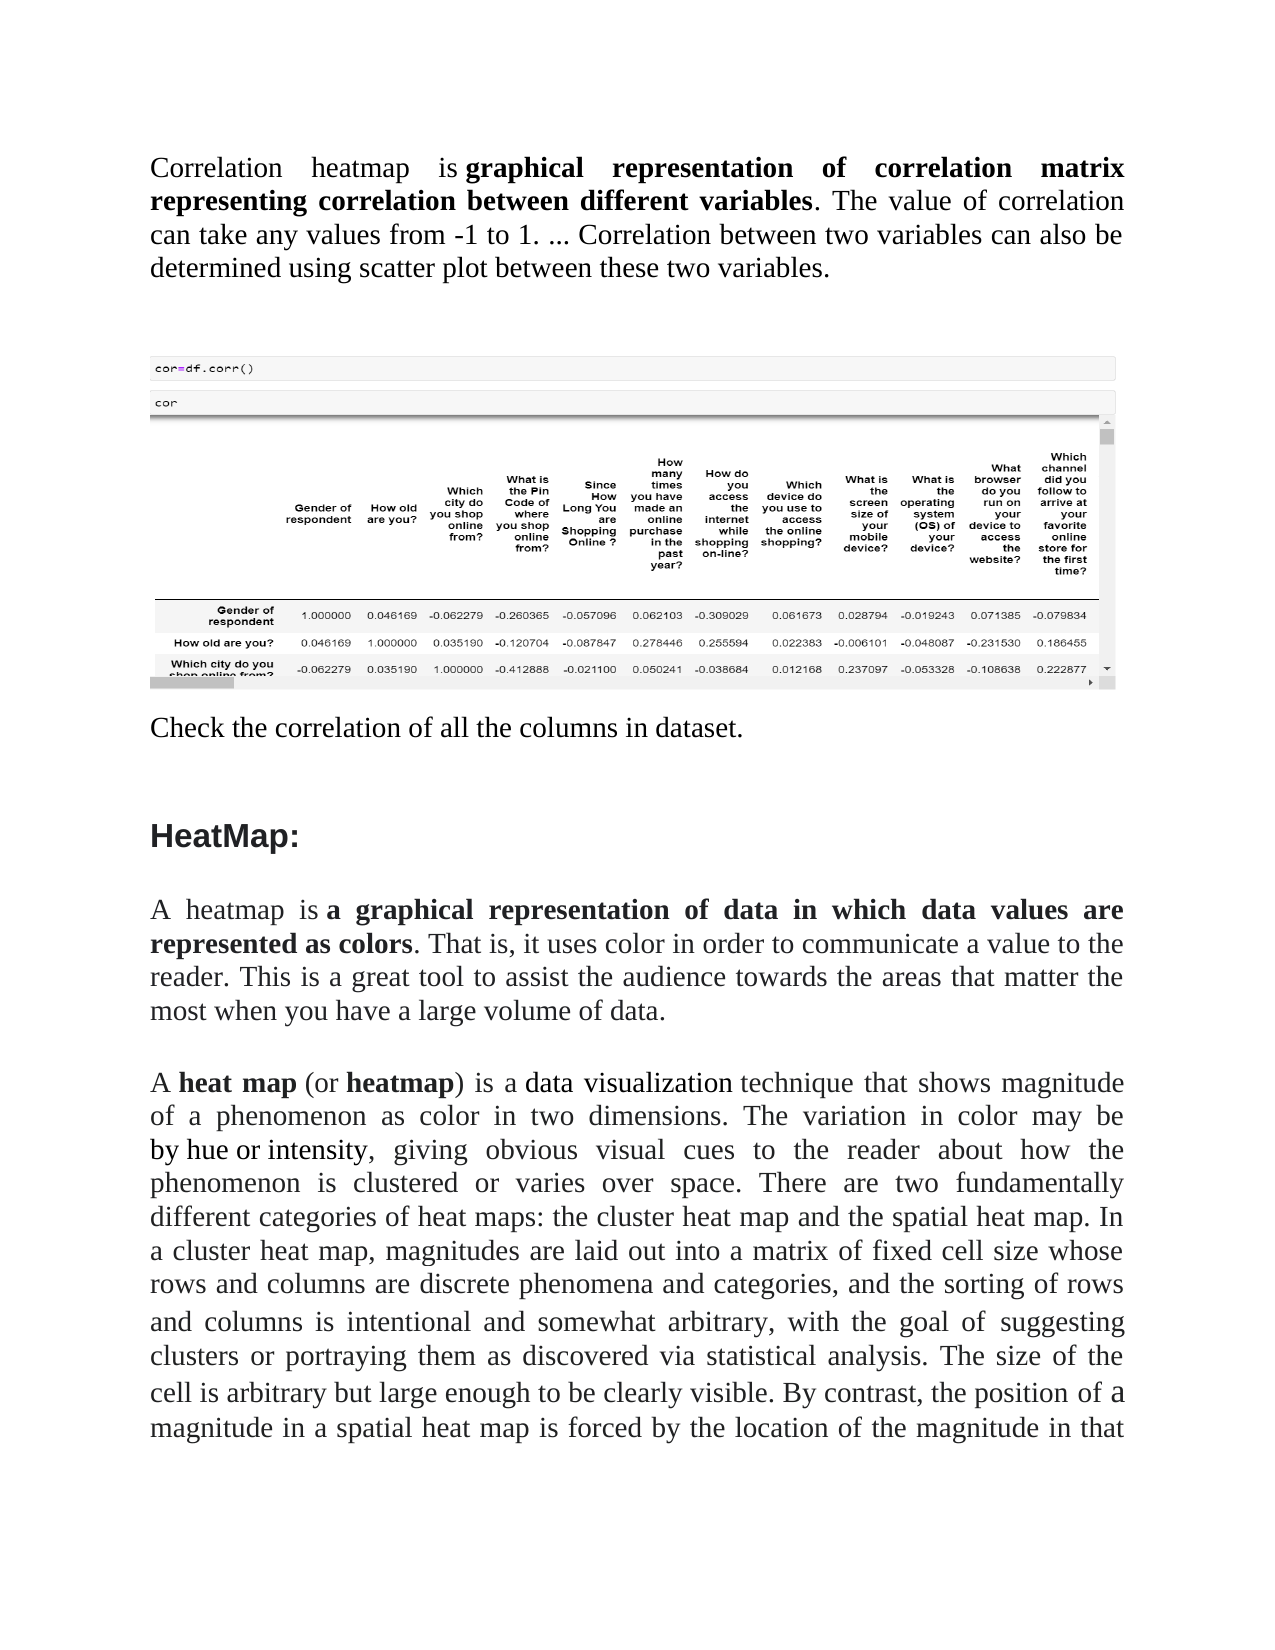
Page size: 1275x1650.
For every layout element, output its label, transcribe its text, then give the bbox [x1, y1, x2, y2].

text Check the correlation of all the columns in dataset. [150, 711, 1125, 744]
text A heat map (or heatmap) is a data visualization technique that shows magnitude of a phenomenon as color in two dimensions. The variation in color may be by hue or intensity, giving obvious visual cues to the reader about how the phenomenon is clustered or varies over space. There are two fundamentally different categories of heat maps: the cluster heat map and the spatial heat map. In a cluster heat map, magnitudes are laid out into a matrix of fixed cell size whose rows and columns are discrete phenomena and categories, and the sorting of rows and columns is intentional and somewhat arbitrary, with the goal of suggesting clusters or portraying them as discovered via statistical analysis. The size of the cell is arbitrary but large enough to be clearly visible. By contrast, the position of a magnitude in a spatial heat map is forced by the location of the magnitude in that [150, 1065, 1125, 1443]
text HeatMap: [150, 816, 1125, 854]
text A heatmap is a graphical representation of data in which data values are represented as colors. That is, it uses color in order to communicate a value to the reader. This is a great tool to assist the audience towards the areas that matter the most when you have a large volume of data. [150, 892, 1125, 1027]
text Correlation heatmap is graphical representation of correlation matrix representing correlation between different variables. The value of correlation can take any values from -1 to 1. ... Correlation between two variables can also be determined using scatter plot between these two variables. [150, 150, 1125, 284]
